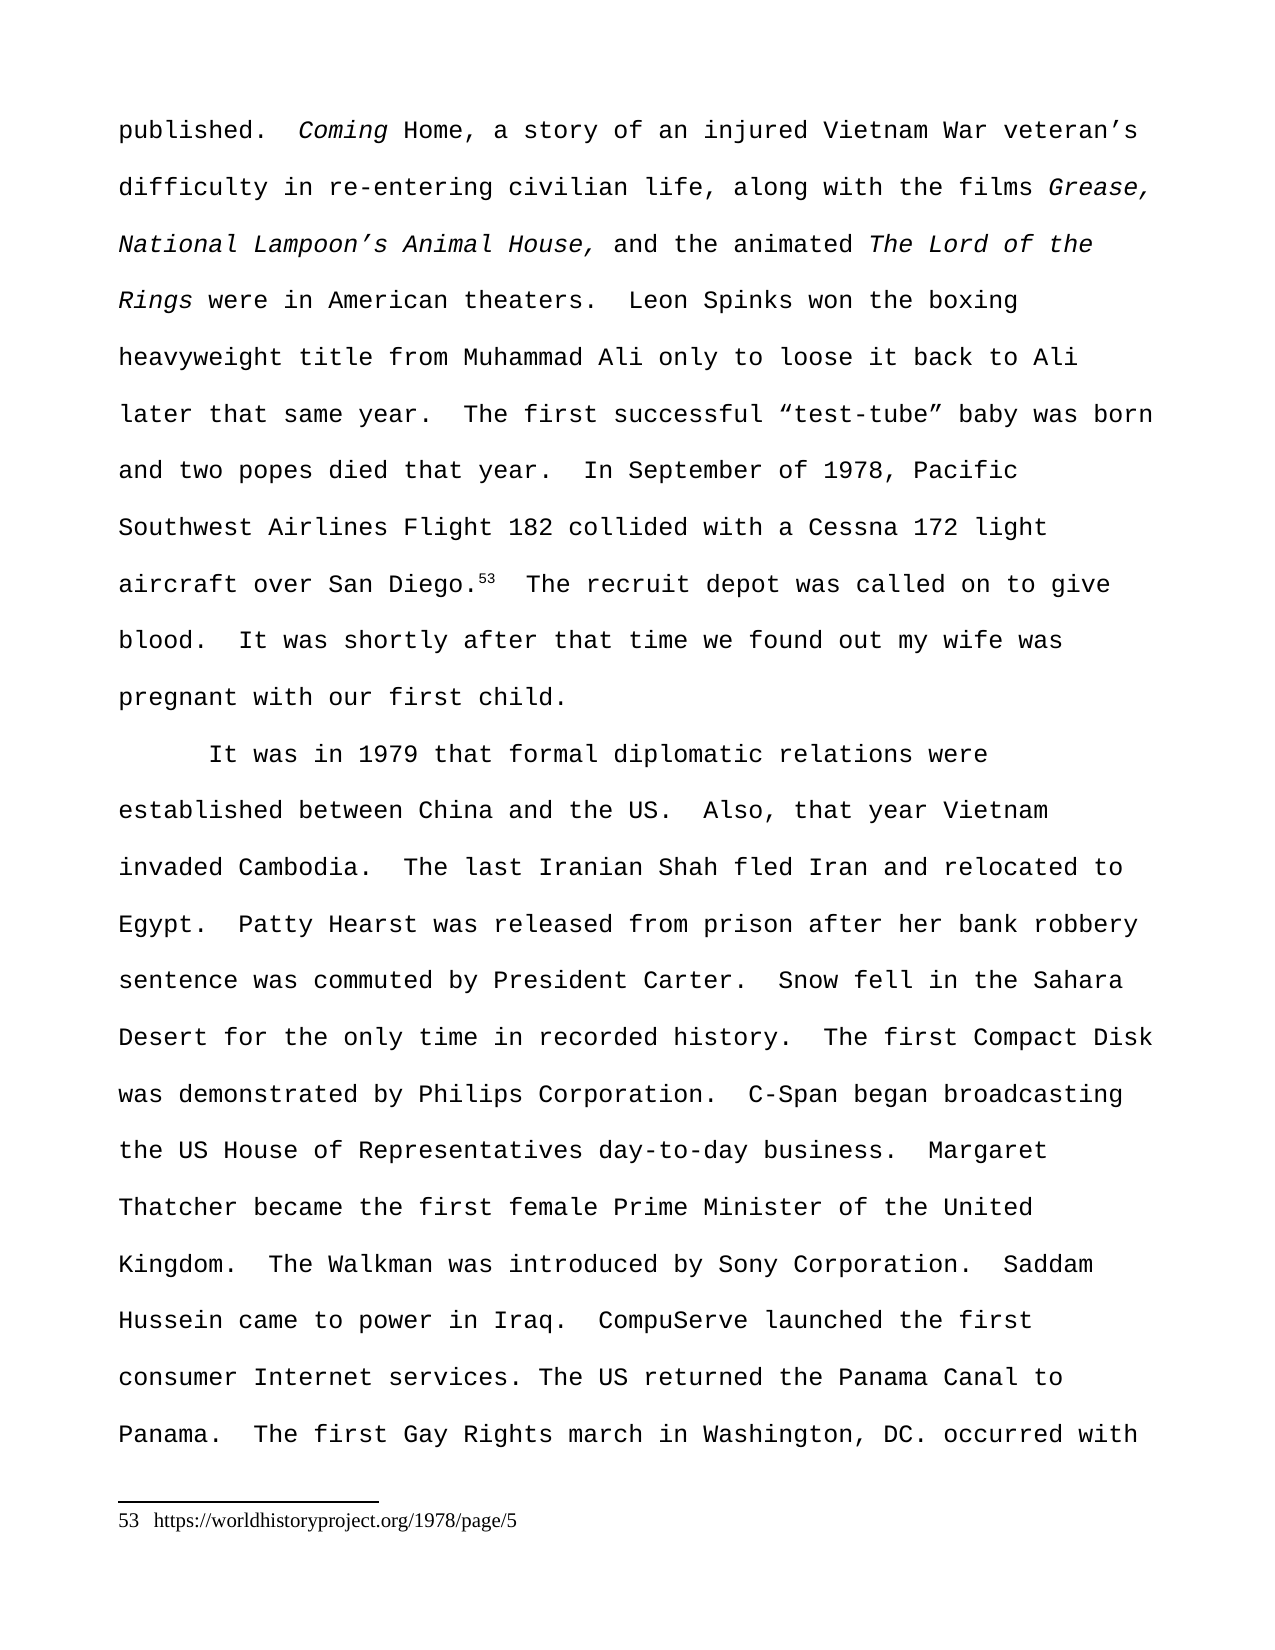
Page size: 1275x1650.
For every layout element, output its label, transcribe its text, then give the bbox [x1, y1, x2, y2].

text published. Coming Home, a story of an injured Vietnam War veteran’s difficulty in re-entering civilian life, along with the films Grease, National Lampoon’s Animal House, and the animated The Lord of the Rings were in American theaters. Leon Spinks won the boxing heavyweight title from Muhammad Ali only to loose it back to Ali later that same year. The first successful “test-tube” baby was born and two popes died that year. In September of 1978, Pacific Southwest Airlines Flight 182 collided with a Cessna 172 light aircraft over San Diego. The recruit depot was called on to give blood. It was shortly after that time we found out my wife was pregnant with our first child. [118, 118, 1157, 713]
text It was in 1979 that formal diplomatic relations were established between China and the US. Also, that year Vietnam invaded Cambodia. The last Iranian Shah fled Iran and relocated to Egypt. Patty Hearst was released from prison after her bank robbery sentence was commuted by President Carter. Snow fell in the Sahara Desert for the only time in recorded history. The first Compact Disk was demonstrated by Philips Corporation. C-Span began broadcasting the US House of Representatives day-to-day business. Margaret Thatcher became the first female Prime Minister of the United Kingdom. The Walkman was introduced by Sony Corporation. Saddam Hussein came to power in Iraq. CompuServe launched the first consumer Internet services. The US returned the Panama Canal to Panama. The first Gay Rights march in Washington, DC. occurred with [118, 741, 1157, 1450]
text https://worldhistoryproject.org/1978/page/5 [118, 1508, 1157, 1532]
